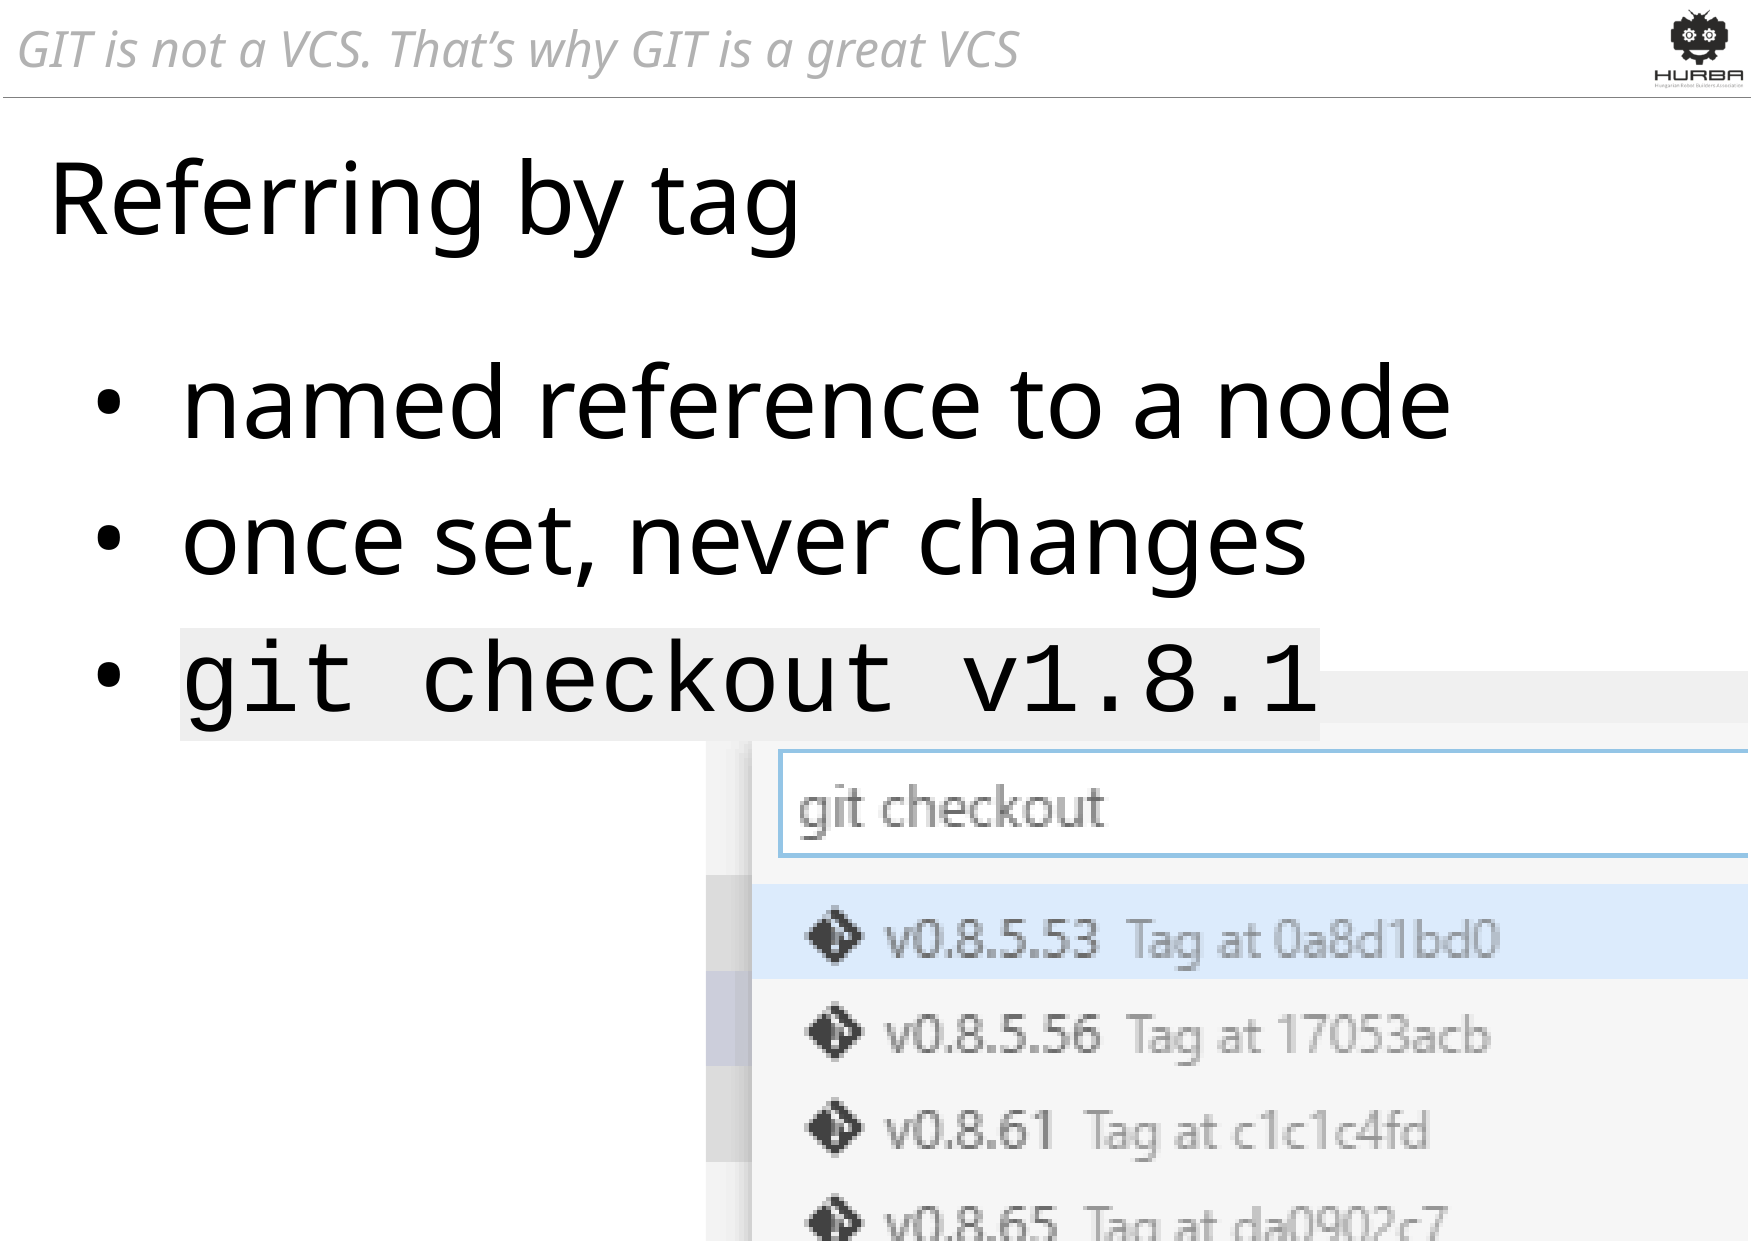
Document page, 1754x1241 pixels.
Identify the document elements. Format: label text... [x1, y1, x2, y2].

picture [1156, 680, 1184, 705]
text • once set, never changes [3, 468, 1751, 604]
text • git checkout v1.8.1 [3, 604, 1751, 741]
text Referring by tag [3, 127, 1751, 263]
picture [798, 671, 822, 705]
picture [736, 671, 764, 705]
picture [705, 671, 1748, 1241]
text • named reference to a node [3, 332, 1751, 468]
picture [1644, 3, 1754, 102]
picture [978, 671, 1002, 703]
